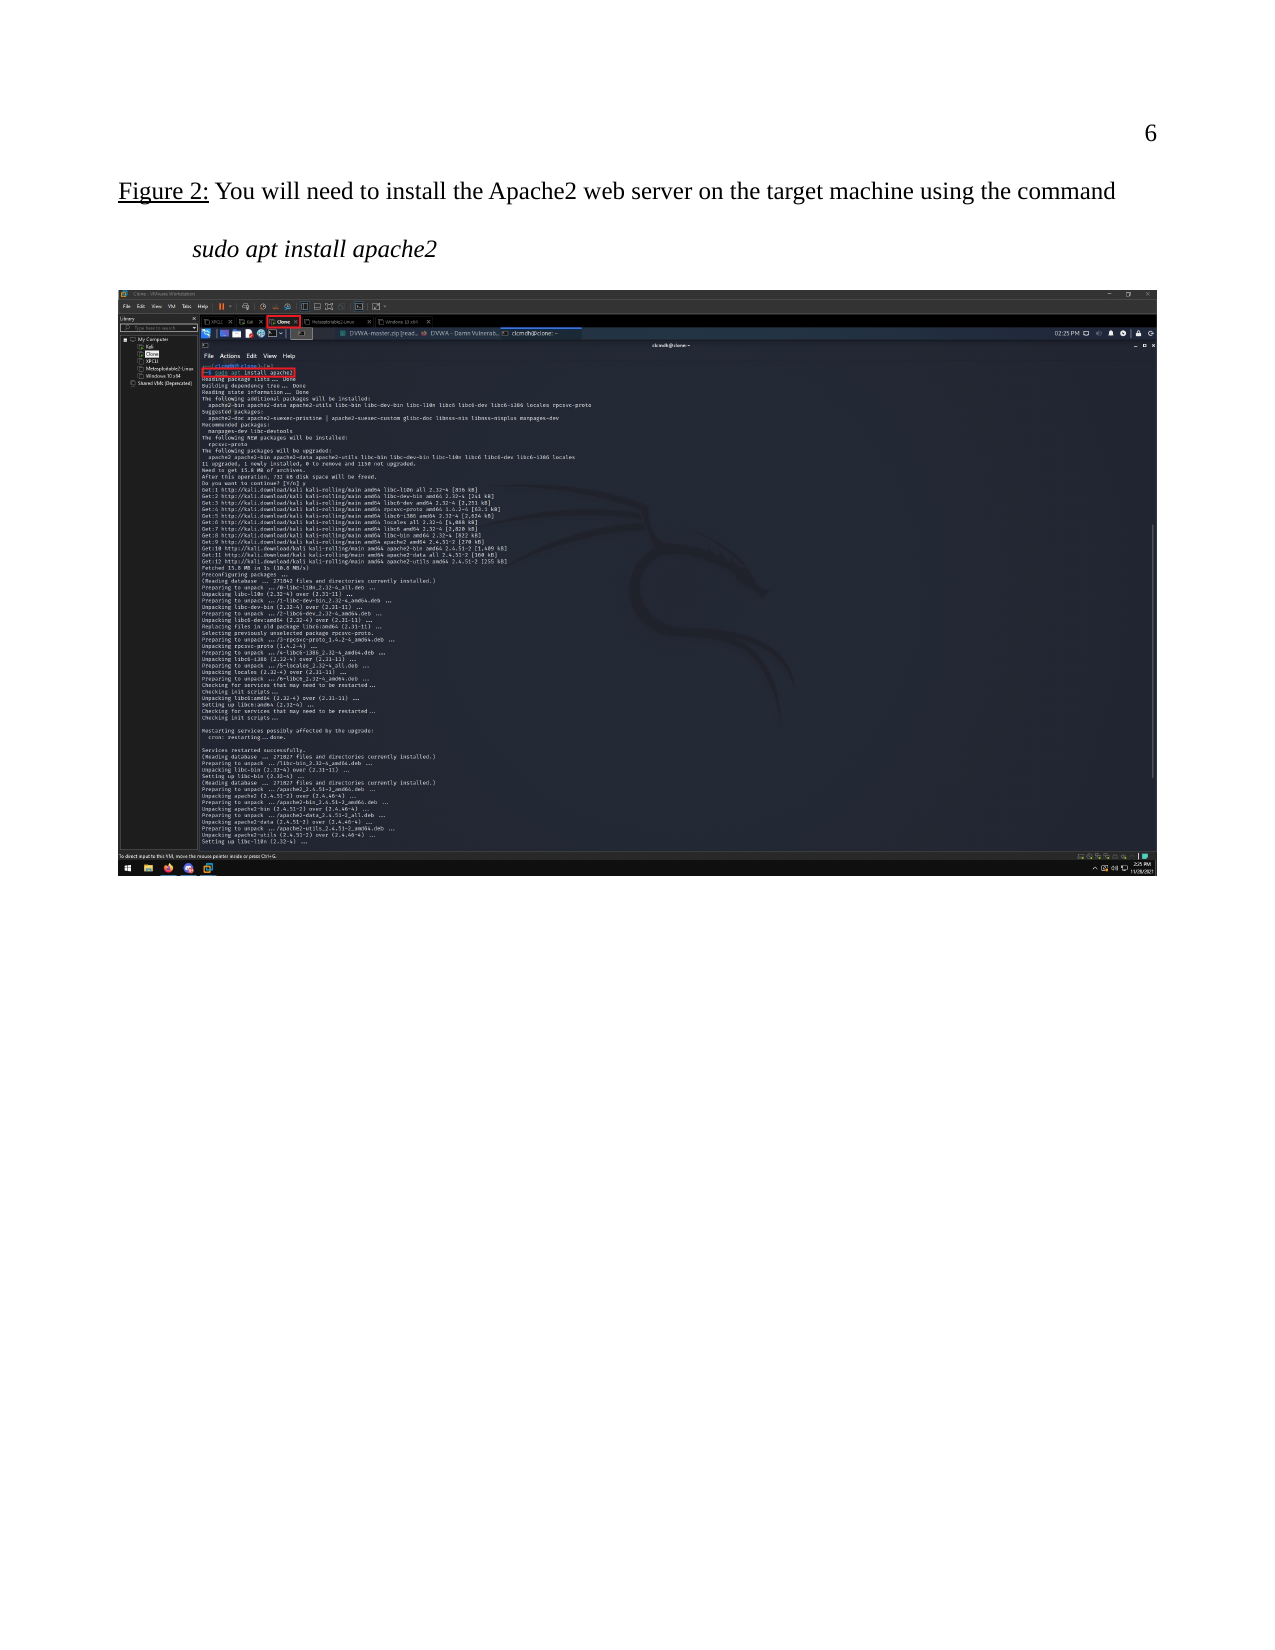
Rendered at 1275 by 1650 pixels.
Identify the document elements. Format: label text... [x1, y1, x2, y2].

text Figure 2: You will need to install the Apache2 web server on the target machine using the command [118, 176, 1157, 205]
text sudo apt install apache2 [118, 234, 1157, 263]
picture [118, 290, 1157, 876]
